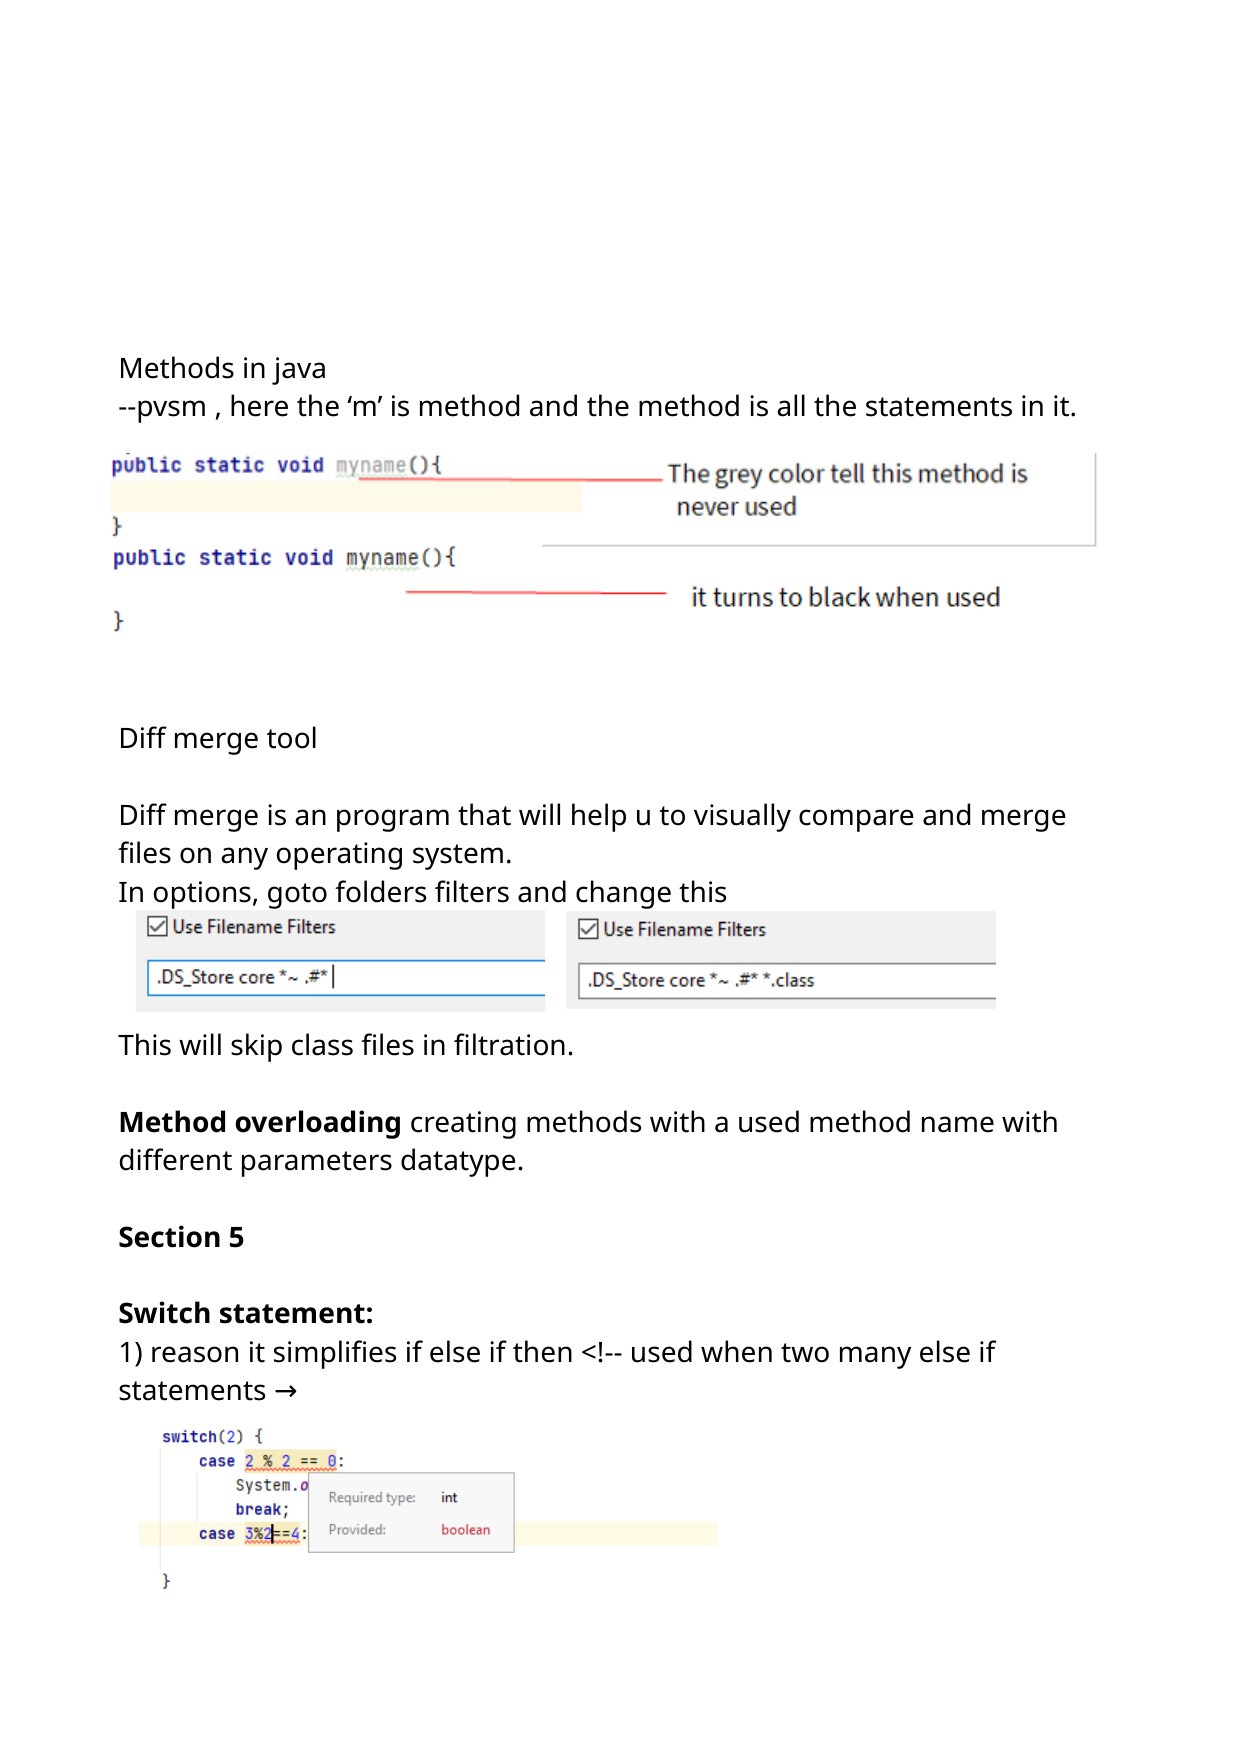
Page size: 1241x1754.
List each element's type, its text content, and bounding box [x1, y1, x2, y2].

text Methods in java [118, 348, 1122, 386]
text 1) reason it simplifies if else if then <!-- used when two many else if statements → [118, 1332, 1122, 1409]
text Method overloading creating methods with a used method name with different parameters datatype. [118, 1102, 1122, 1179]
text --pvsm , here the ‘m’ is method and the method is all the statements in it. [118, 386, 1122, 425]
text Diff merge tool [118, 719, 1122, 757]
picture [566, 911, 996, 1009]
picture [135, 910, 546, 1012]
text Diff merge is an program that will help u to visually compare and merge files on any operating system. [118, 795, 1122, 872]
picture [138, 1417, 717, 1614]
picture [110, 453, 1115, 642]
text This will skip class files in filtration. [118, 1025, 1122, 1064]
text Switch statement: [118, 1294, 1122, 1332]
text In options, goto folders filters and change this [118, 872, 1122, 910]
text Section 5 [118, 1217, 1122, 1255]
